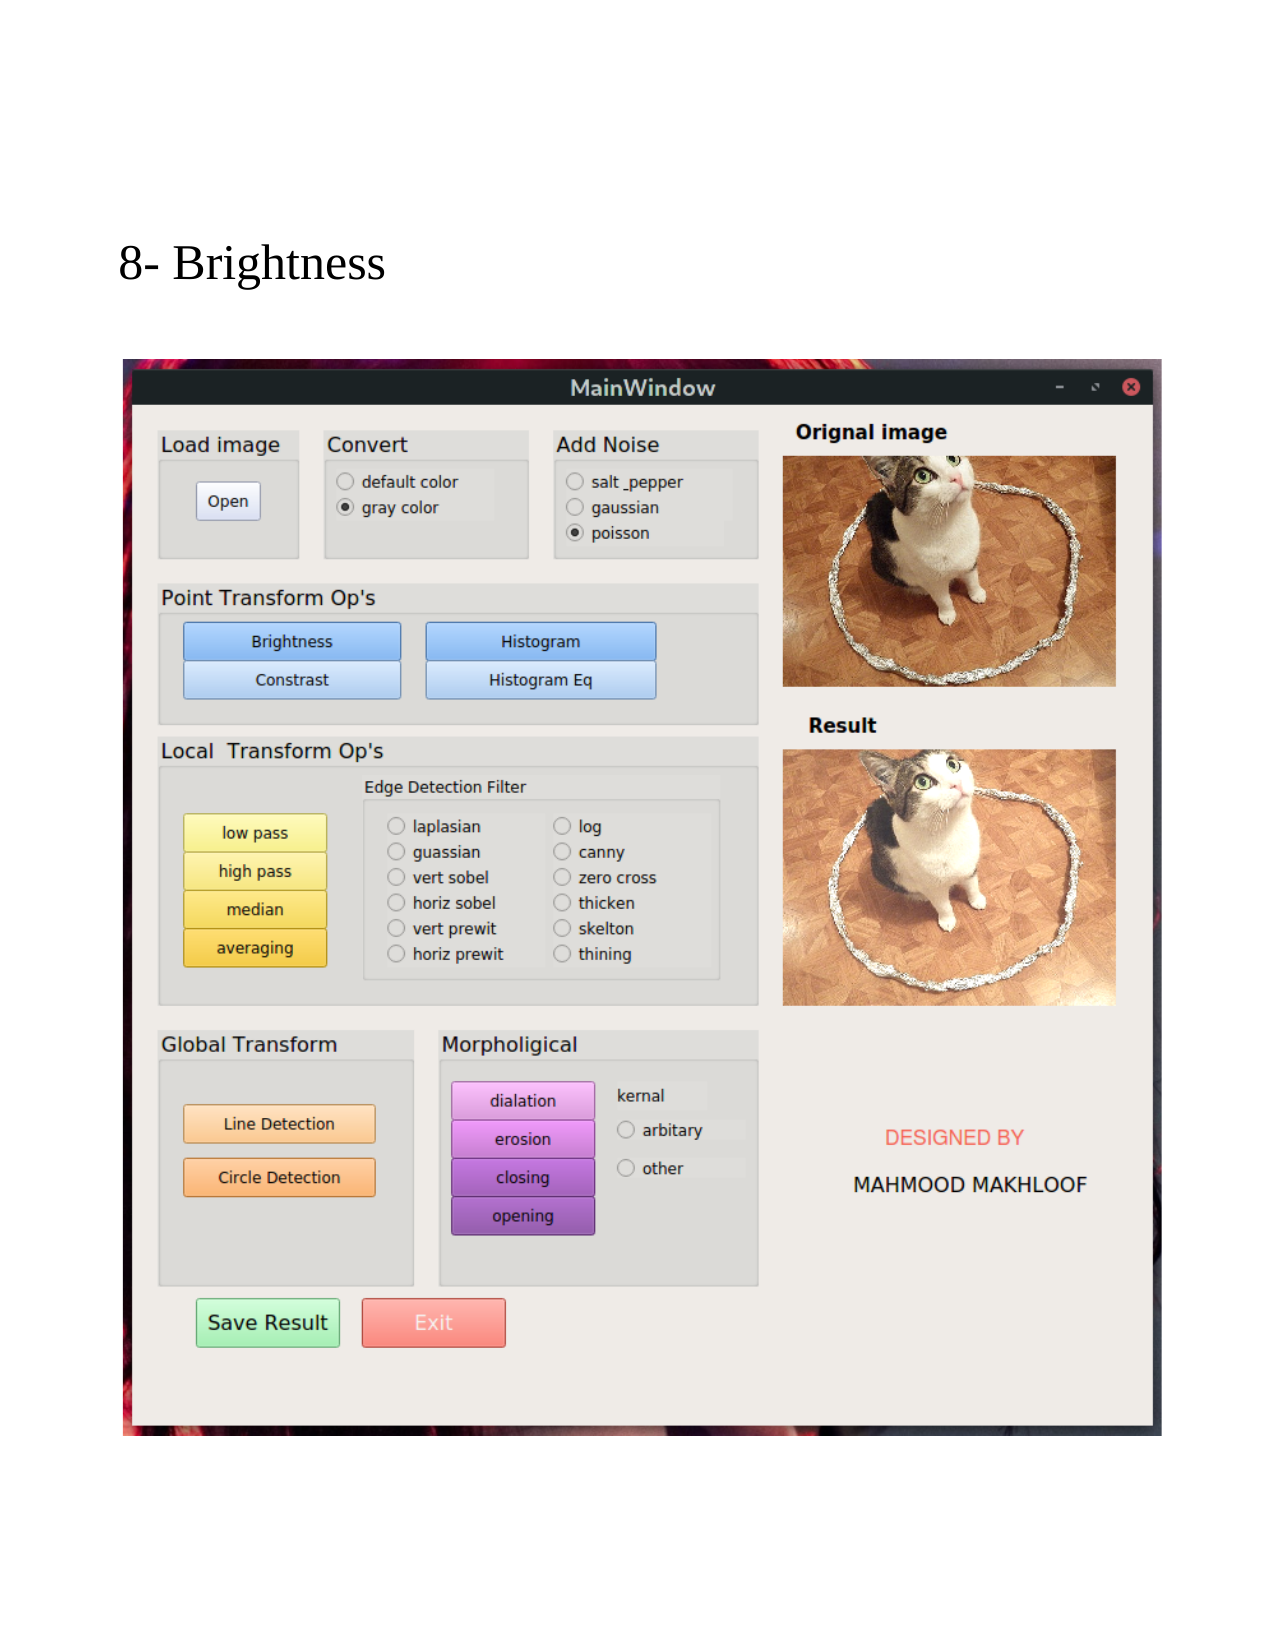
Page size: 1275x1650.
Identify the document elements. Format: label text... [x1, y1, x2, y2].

text 8- Brightness [118, 233, 1157, 291]
picture [122, 359, 1162, 1436]
